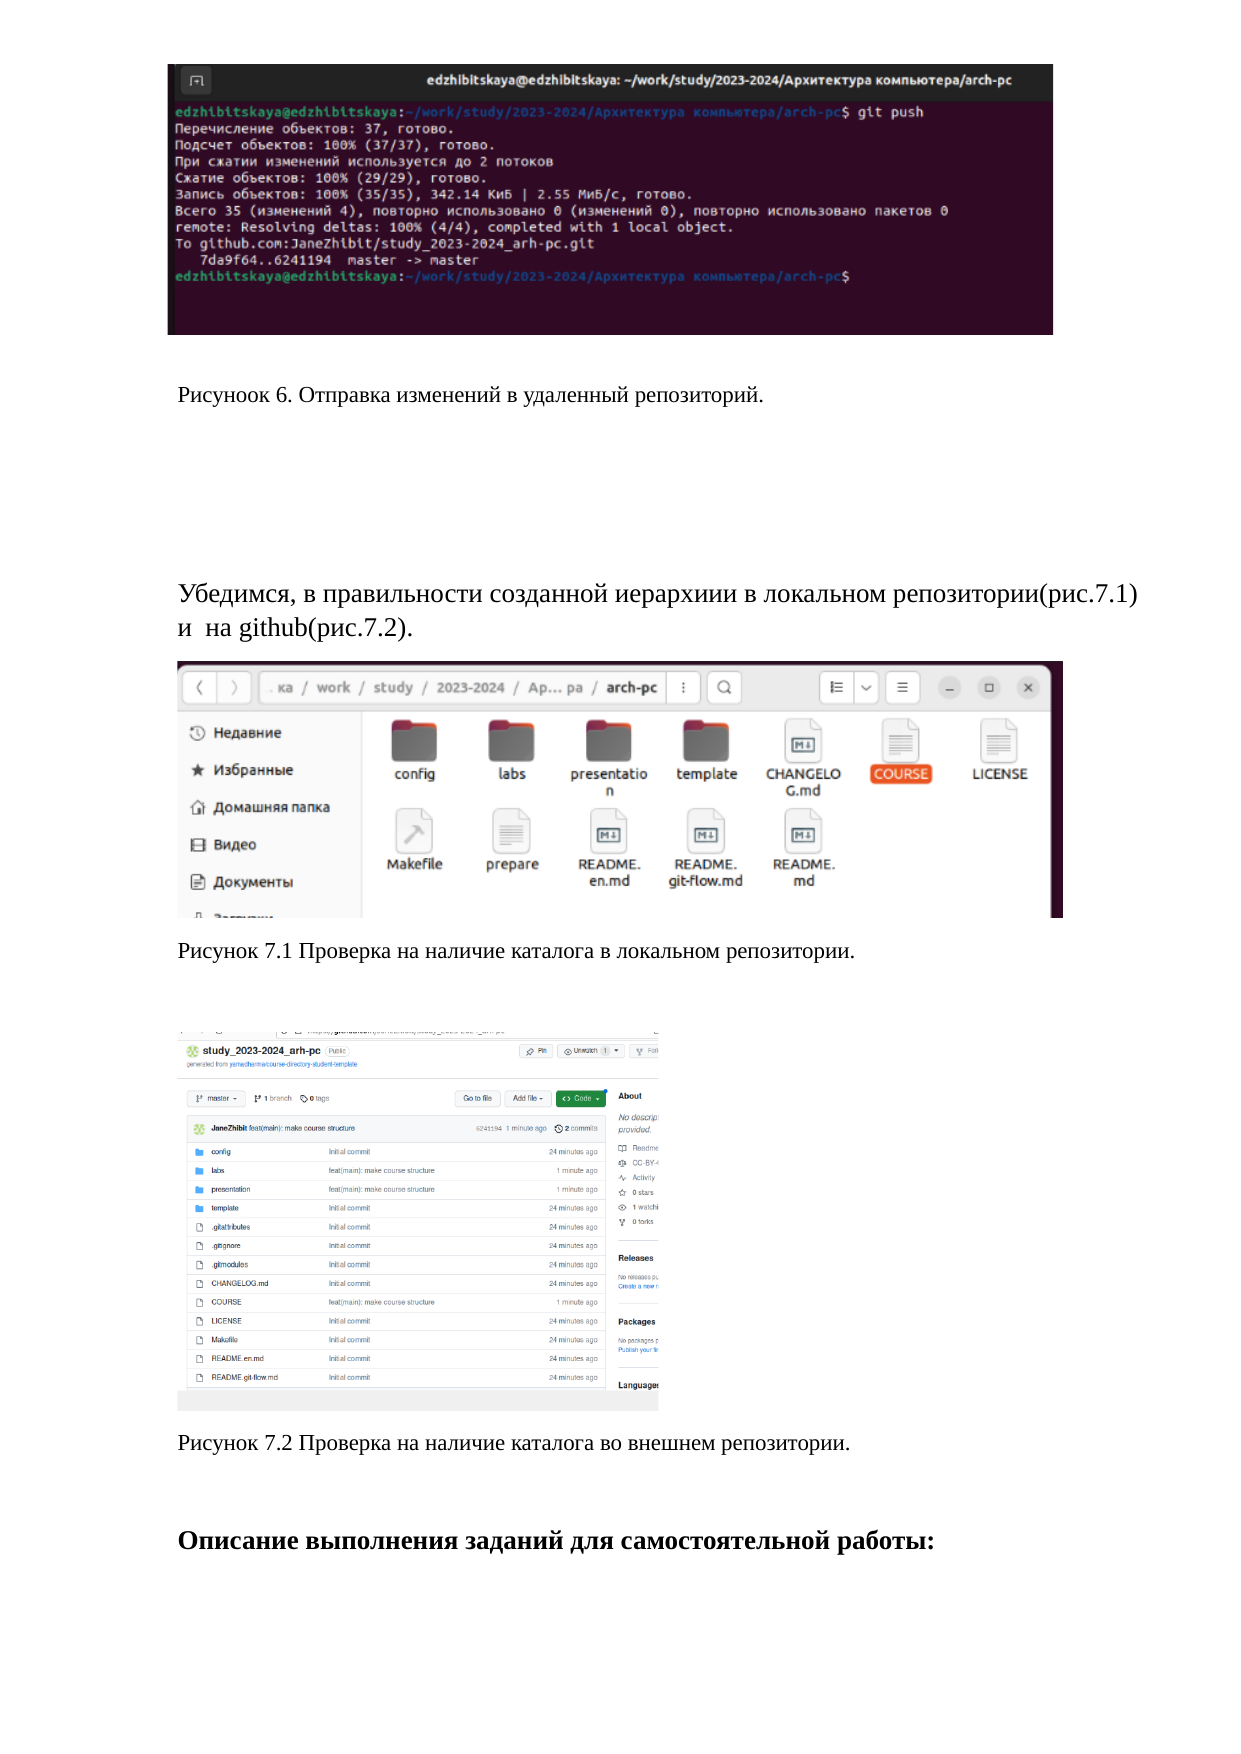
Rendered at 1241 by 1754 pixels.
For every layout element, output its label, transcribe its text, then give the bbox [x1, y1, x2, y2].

text Описание выполнения заданий для самостоятельной работы: [177, 1524, 1152, 1555]
picture [177, 661, 1063, 918]
picture [177, 1032, 659, 1411]
text Рисунок 7.1 Проверка на наличие каталога в локальном репозитории. [177, 937, 1152, 963]
text Рисуноок 6. Отправка изменений в удаленный репозиторий. [177, 381, 1152, 408]
picture [167, 64, 1054, 335]
text Убедимся, в правильности созданной иерархиии в локальном репозитории(рис.7.1) и на github(рис.7.2). [177, 577, 1152, 642]
text Рисунок 7.2 Проверка на наличие каталога во внешнем репозитории. [177, 1429, 1152, 1455]
